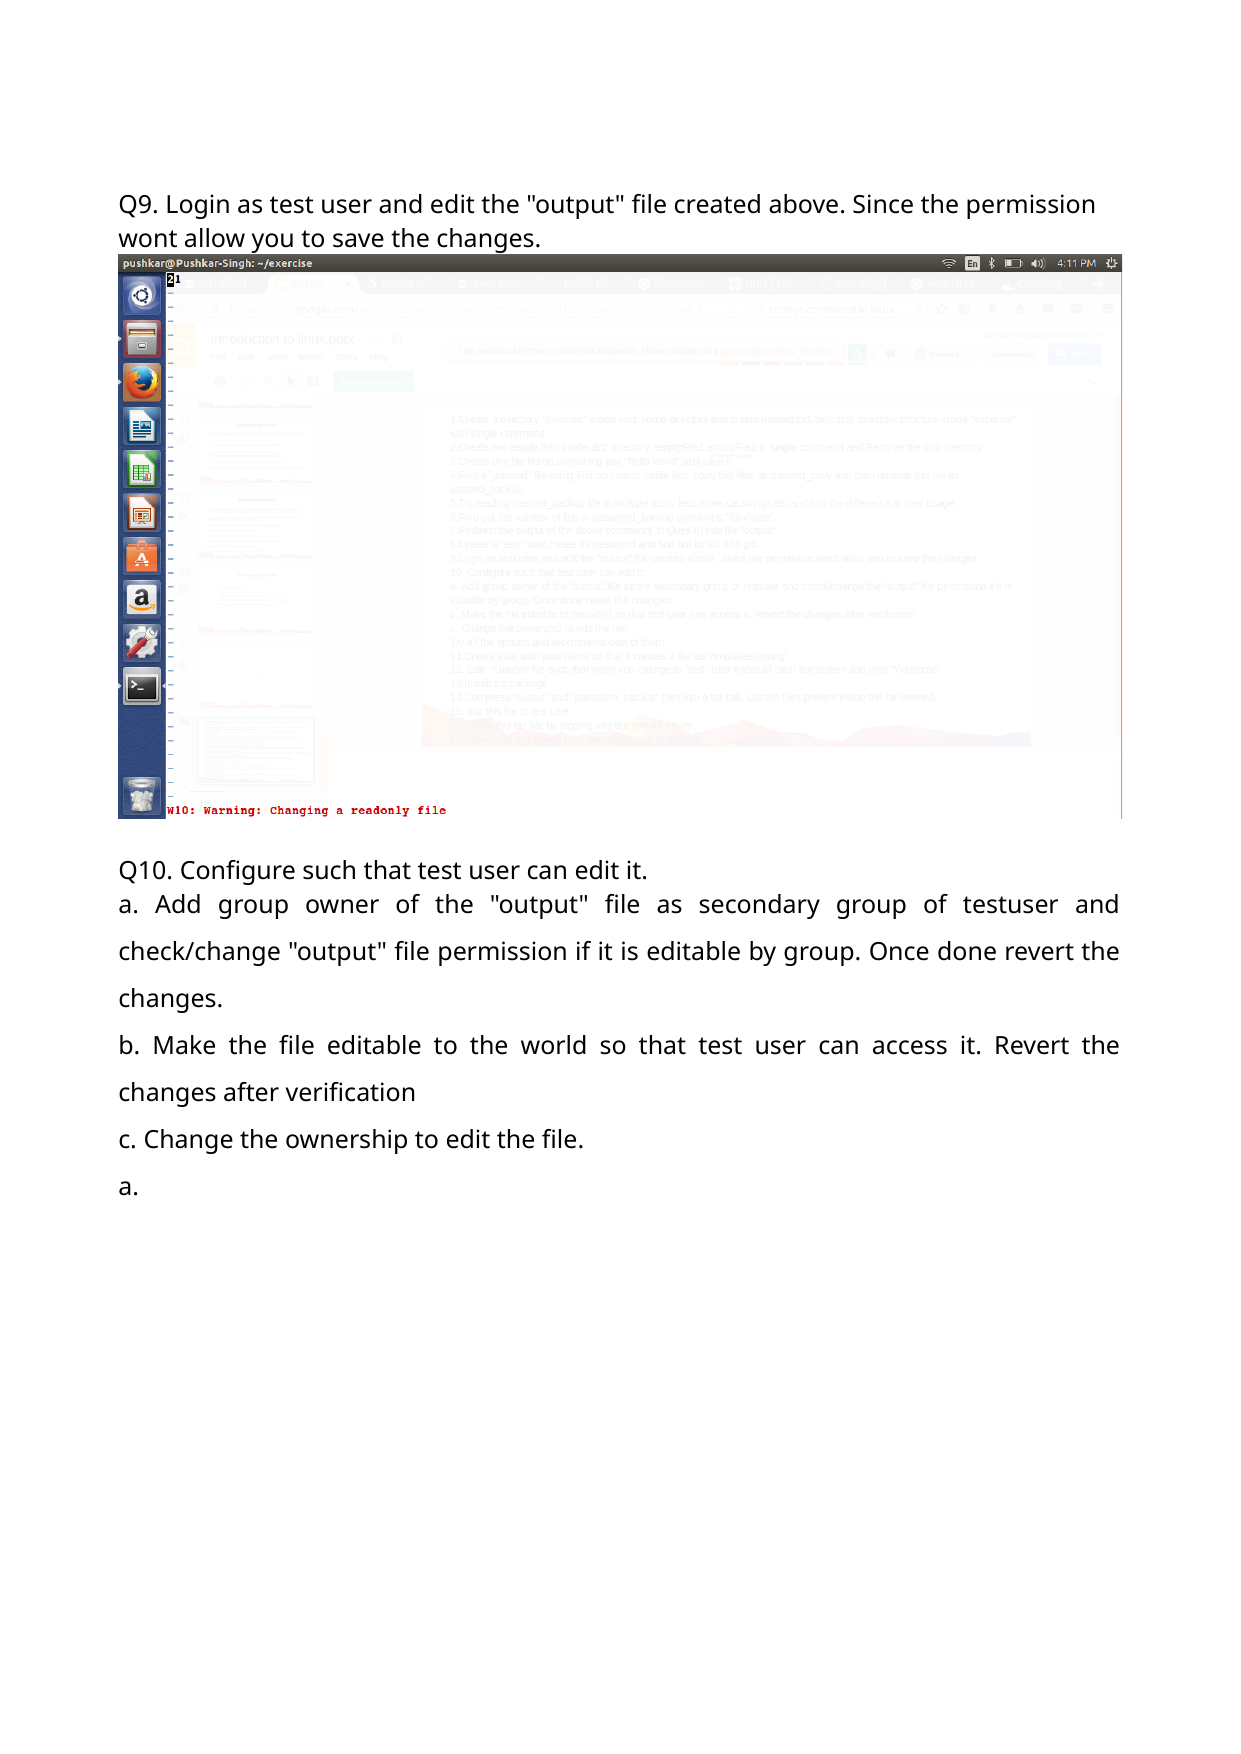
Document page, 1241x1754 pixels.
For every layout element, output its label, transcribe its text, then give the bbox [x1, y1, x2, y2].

text b. Make the file editable to the world so that test user can access it. Revert the changes after verification [118, 1028, 1122, 1109]
picture [118, 254, 1123, 819]
text a. Add group owner of the "output" file as secondary group of testuser and check/change "output" file permission if it is editable by group. Once done revert the changes. [118, 887, 1122, 1015]
text a. [118, 1169, 1122, 1203]
text c. Change the ownership to edit the file. [118, 1122, 1122, 1156]
text Q9. Login as test user and edit the "output" file created above. Since the permission wont allow you to save the changes. [118, 186, 1122, 254]
text Q10. Configure such that test user can edit it. [118, 853, 1122, 887]
